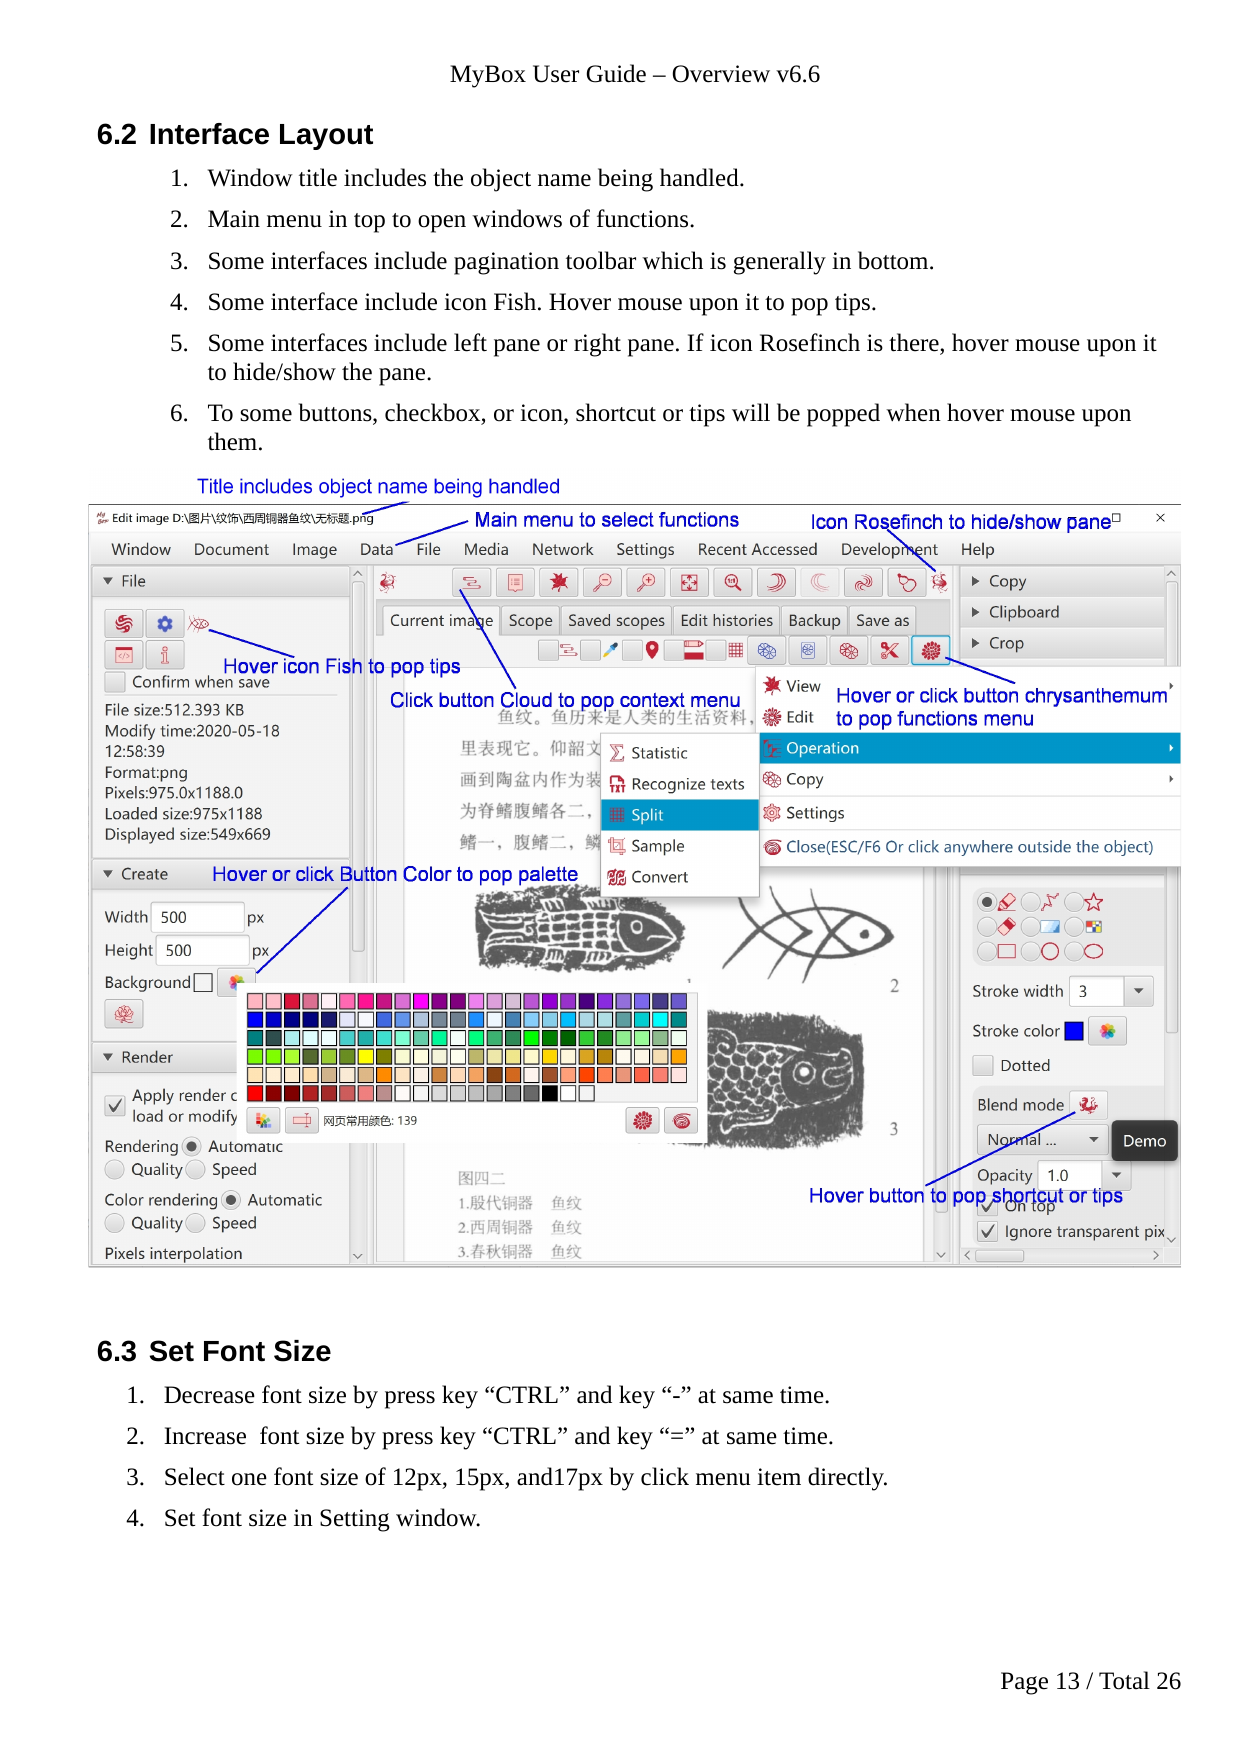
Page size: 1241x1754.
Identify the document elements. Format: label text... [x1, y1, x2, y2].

picture [88, 468, 1182, 1268]
list Some interfaces include left pane or right pane. If icon Rosefinch is there, hover mouse upon it to hide/show the pane. [170, 328, 1181, 386]
list Some interface include icon Fish. Hover mouse upon it to pop tips. [170, 287, 1181, 316]
list To some buttons, checkbox, or icon, shortcut or tips will be popped when hover mouse upon them. [170, 398, 1181, 456]
list Set font size in Setting window. [126, 1503, 1181, 1532]
list Increase font size by press key “CTRL” and key “=” at same time. [126, 1421, 1181, 1450]
subtitle Interface Layout [88, 117, 1181, 151]
list Decrease font size by press key “CTRL” and key “-” at same time. [126, 1380, 1181, 1408]
list Select one font size of 12px, 15px, and17px by click menu item directly. [126, 1462, 1181, 1491]
subtitle Set Font Size [88, 1334, 1181, 1367]
list Main menu in top to open windows of functions. [170, 204, 1181, 233]
list Some interfaces include pagination toolbar which is generally in bottom. [170, 246, 1181, 274]
list Window title includes the object name being handled. [170, 163, 1181, 192]
